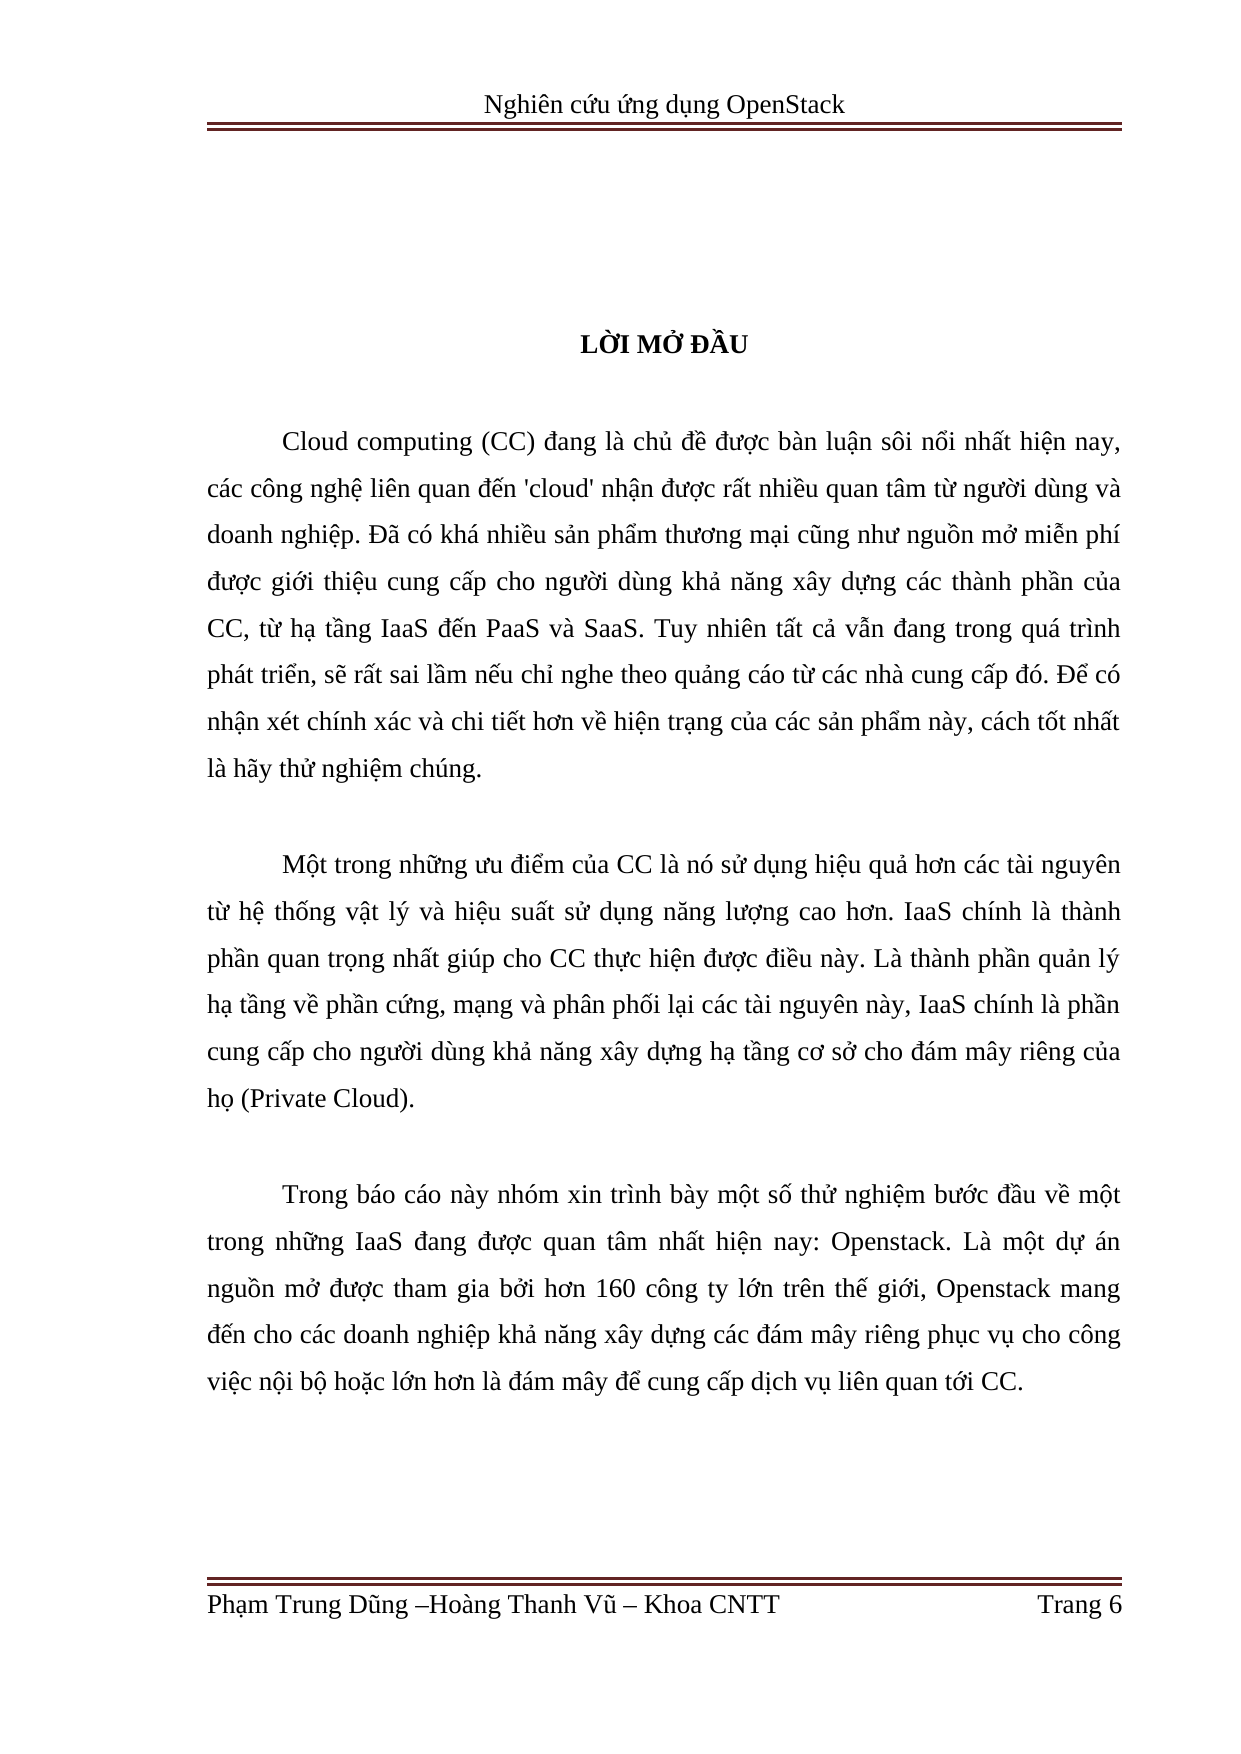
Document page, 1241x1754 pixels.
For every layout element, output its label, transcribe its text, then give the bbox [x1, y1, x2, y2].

text LỜI MỞ ĐẦU [207, 328, 1122, 359]
text Một trong những ưu điểm của CC là nó sử dụng hiệu quả hơn các tài nguyên từ hệ thống vật lý và hiệu suất sử dụng năng lượng cao hơn. IaaS chính là thành phần quan trọng nhất giúp cho CC thực hiện được điều này. Là thành phần quản lý hạ tầng về phần cứng, mạng và phân phối lại các tài nguyên này, IaaS chính là phần cung cấp cho người dùng khả năng xây dựng hạ tầng cơ sở cho đám mây riêng của họ (Private Cloud). [207, 848, 1122, 1113]
text Cloud computing (CC) đang là chủ đề được bàn luận sôi nổi nhất hiện nay, các công nghệ liên quan đến 'cloud' nhận được rất nhiều quan tâm từ người dùng và doanh nghiệp. Đã có khá nhiều sản phẩm thương mại cũng như nguồn mở miễn phí được giới thiệu cung cấp cho người dùng khả năng xây dựng các thành phần của CC, từ hạ tầng IaaS đến PaaS và SaaS. Tuy nhiên tất cả vẫn đang trong quá trình phát triển, sẽ rất sai lầm nếu chỉ nghe theo quảng cáo từ các nhà cung cấp đó. Để có nhận xét chính xác và chi tiết hơn về hiện trạng của các sản phẩm này, cách tốt nhất là hãy thử nghiệm chúng. [207, 425, 1122, 783]
text Trong báo cáo này nhóm xin trình bày một số thử nghiệm bước đầu về một trong những IaaS đang được quan tâm nhất hiện nay: Openstack. Là một dự án nguồn mở được tham gia bởi hơn 160 công ty lớn trên thế giới, Openstack mang đến cho các doanh nghiệp khả năng xây dựng các đám mây riêng phục vụ cho công việc nội bộ hoặc lớn hơn là đám mây để cung cấp dịch vụ liên quan tới CC. [207, 1178, 1122, 1396]
